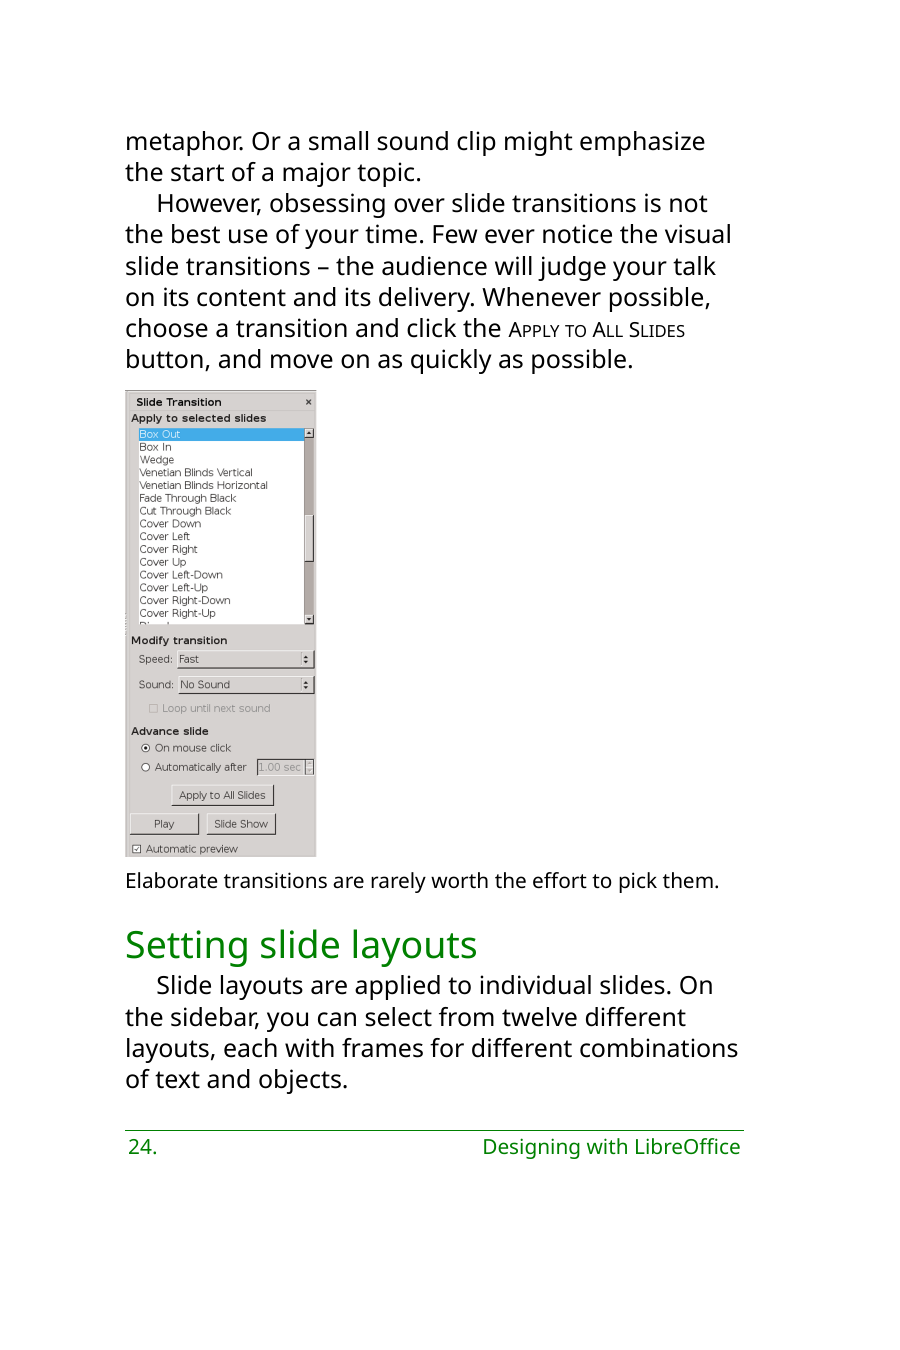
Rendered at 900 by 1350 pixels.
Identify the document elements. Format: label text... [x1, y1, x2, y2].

text However, obsessing over slide transitions is not the best use of your time. Few ever notice the visual slide transitions – the audience will judge your talk on its content and its delivery. Whenever possible, choose a transition and click the Apply to All Slides button, and move on as quickly as possible. [125, 187, 744, 375]
text Slide layouts are applied to individual slides. On the sidebar, you can select from twelve different layouts, each with frames for different combinations of text and objects. [125, 970, 744, 1095]
picture [125, 390, 317, 857]
text metaphor. Or a small sound clip might emphasize the start of a major topic. [125, 125, 744, 187]
subtitle Setting slide layouts [125, 919, 744, 970]
table_cell Elaborate transitions are rarely worth the effort to pick them. [125, 859, 744, 894]
table_header [125, 391, 744, 859]
